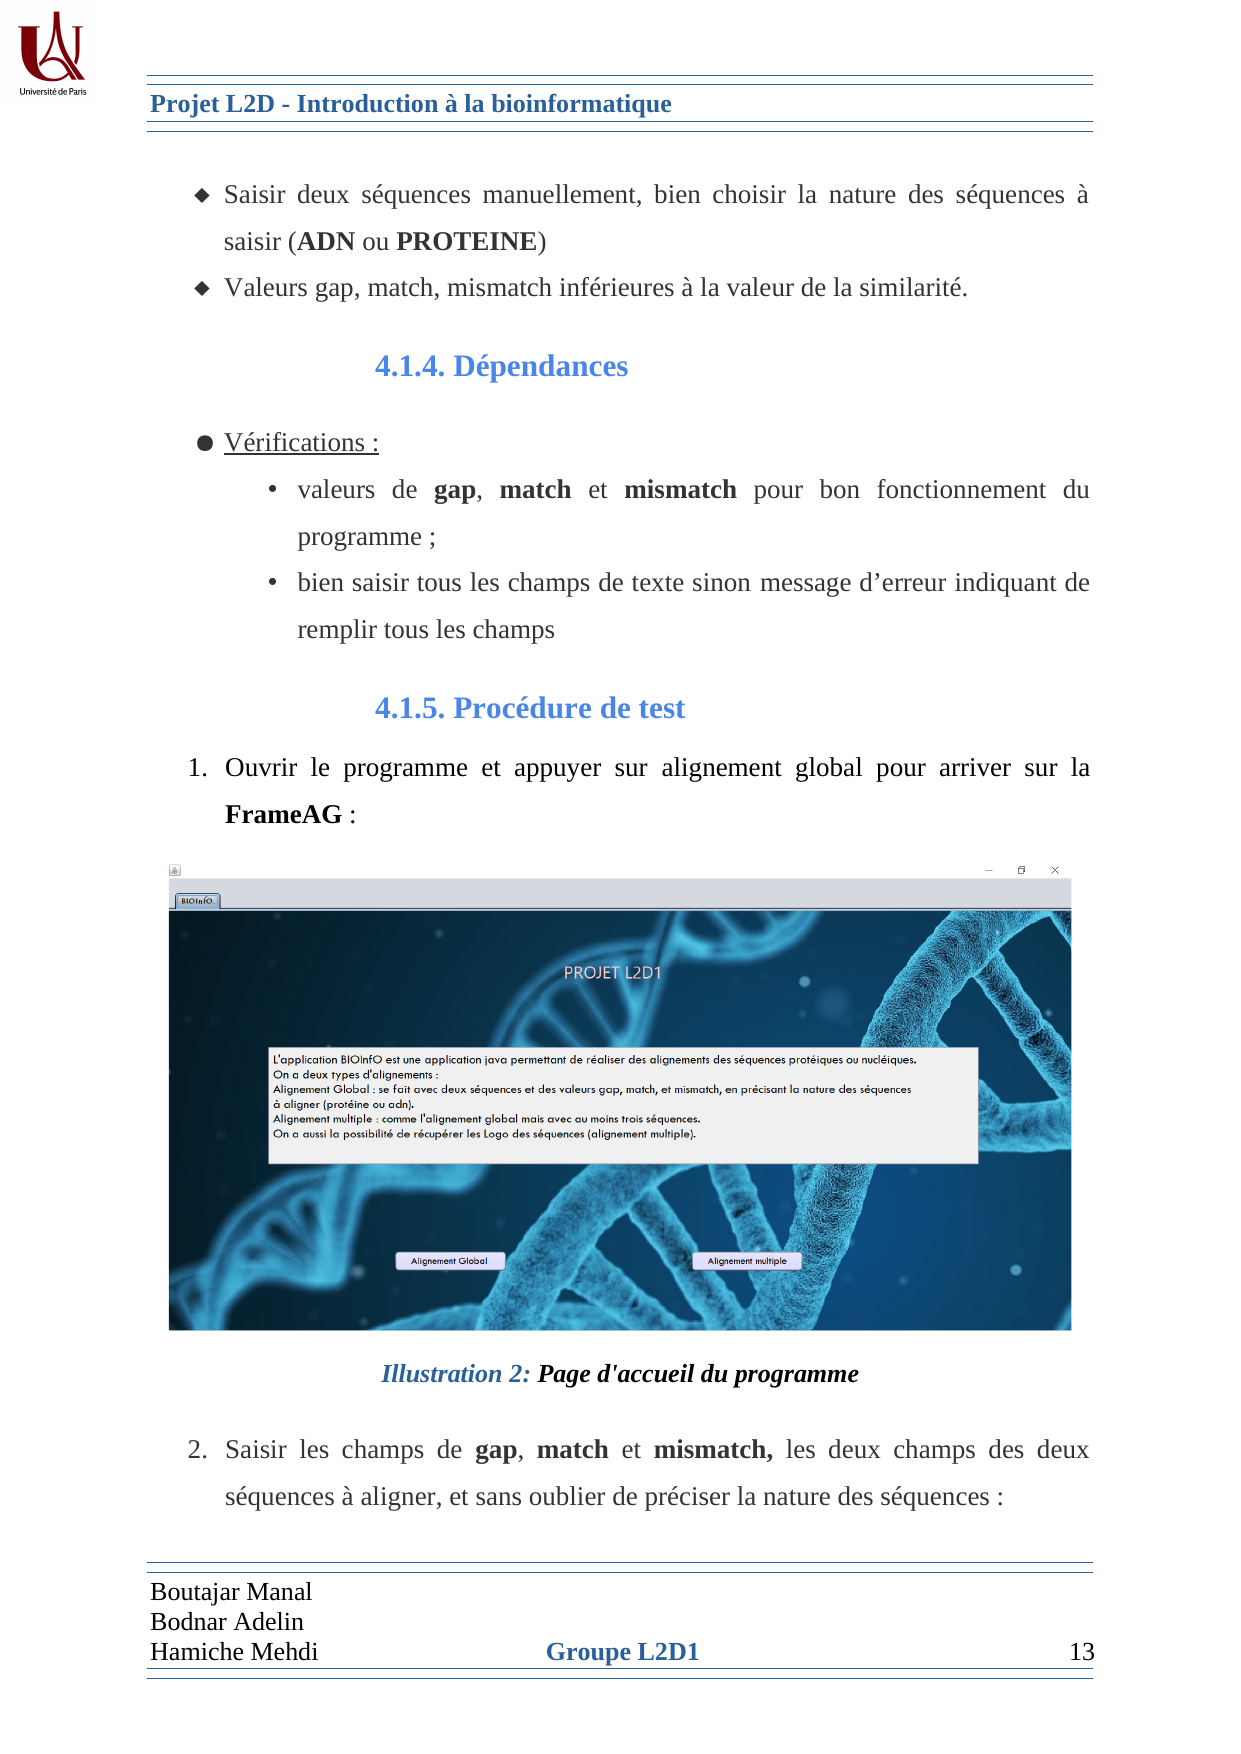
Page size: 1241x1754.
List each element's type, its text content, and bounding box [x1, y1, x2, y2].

picture [0, 0, 101, 107]
subtitle 4.1.5. Procédure de test [300, 689, 1090, 725]
list bien saisir tous les champs de texte sinon message d’erreur indiquant de remplir tous les champs [268, 566, 1090, 644]
list Saisir deux séquences manuellement, bien choisir la nature des séquences à saisir (ADN ou PROTEINE) [194, 178, 1090, 256]
list Saisir les champs de gap, match et mismatch, les deux champs des deux séquences à aligner, et sans oublier de préciser la nature des séquences : [169, 850, 1090, 1511]
subtitle 4.1.4. Dépendances [300, 347, 1090, 383]
list valeurs de gap, match et mismatch pour bon fonctionnement du programme ; [268, 473, 1090, 551]
picture [168, 862, 1072, 1331]
list Valeurs gap, match, mismatch inférieures à la valeur de la similarité. [194, 271, 1090, 302]
list Illustration 2: Page d'accueil du programme [169, 1331, 1071, 1388]
list Ouvrir le programme et appuyer sur alignement global pour arriver sur la FrameAG : [187, 751, 1090, 829]
list Vérifications : [194, 426, 1090, 457]
